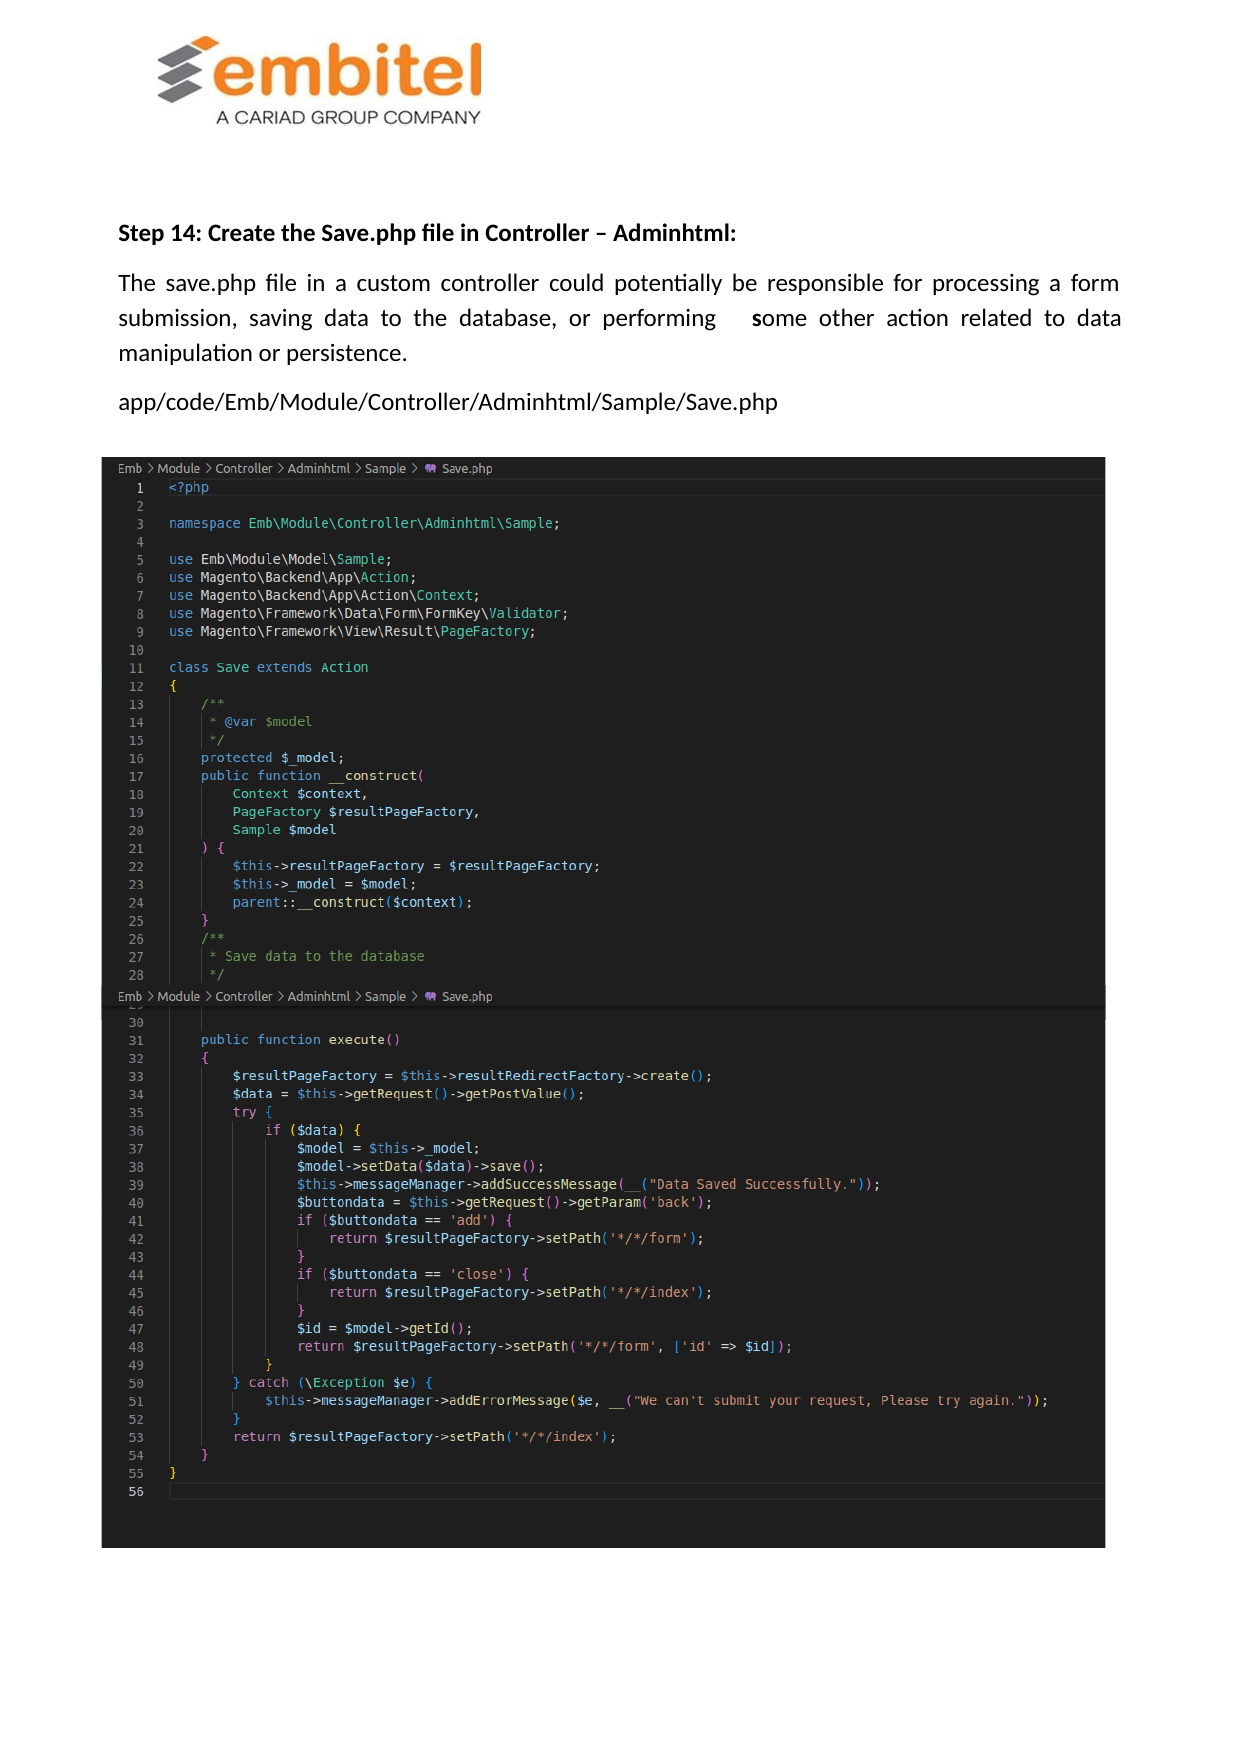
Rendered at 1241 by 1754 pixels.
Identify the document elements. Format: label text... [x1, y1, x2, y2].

picture [157, 36, 482, 126]
text Step 14: Create the Save.php file in Controller – Adminhtml: [118, 217, 1122, 248]
picture [101, 457, 1106, 1548]
text The save.php file in a custom controller could potentially be responsible for processing a form submission, saving data to the database, or performing some other action related to data manipulation or persistence. [118, 267, 1122, 367]
text app/code/Emb/Module/Controller/Adminhtml/Sample/Save.php [118, 386, 1122, 417]
